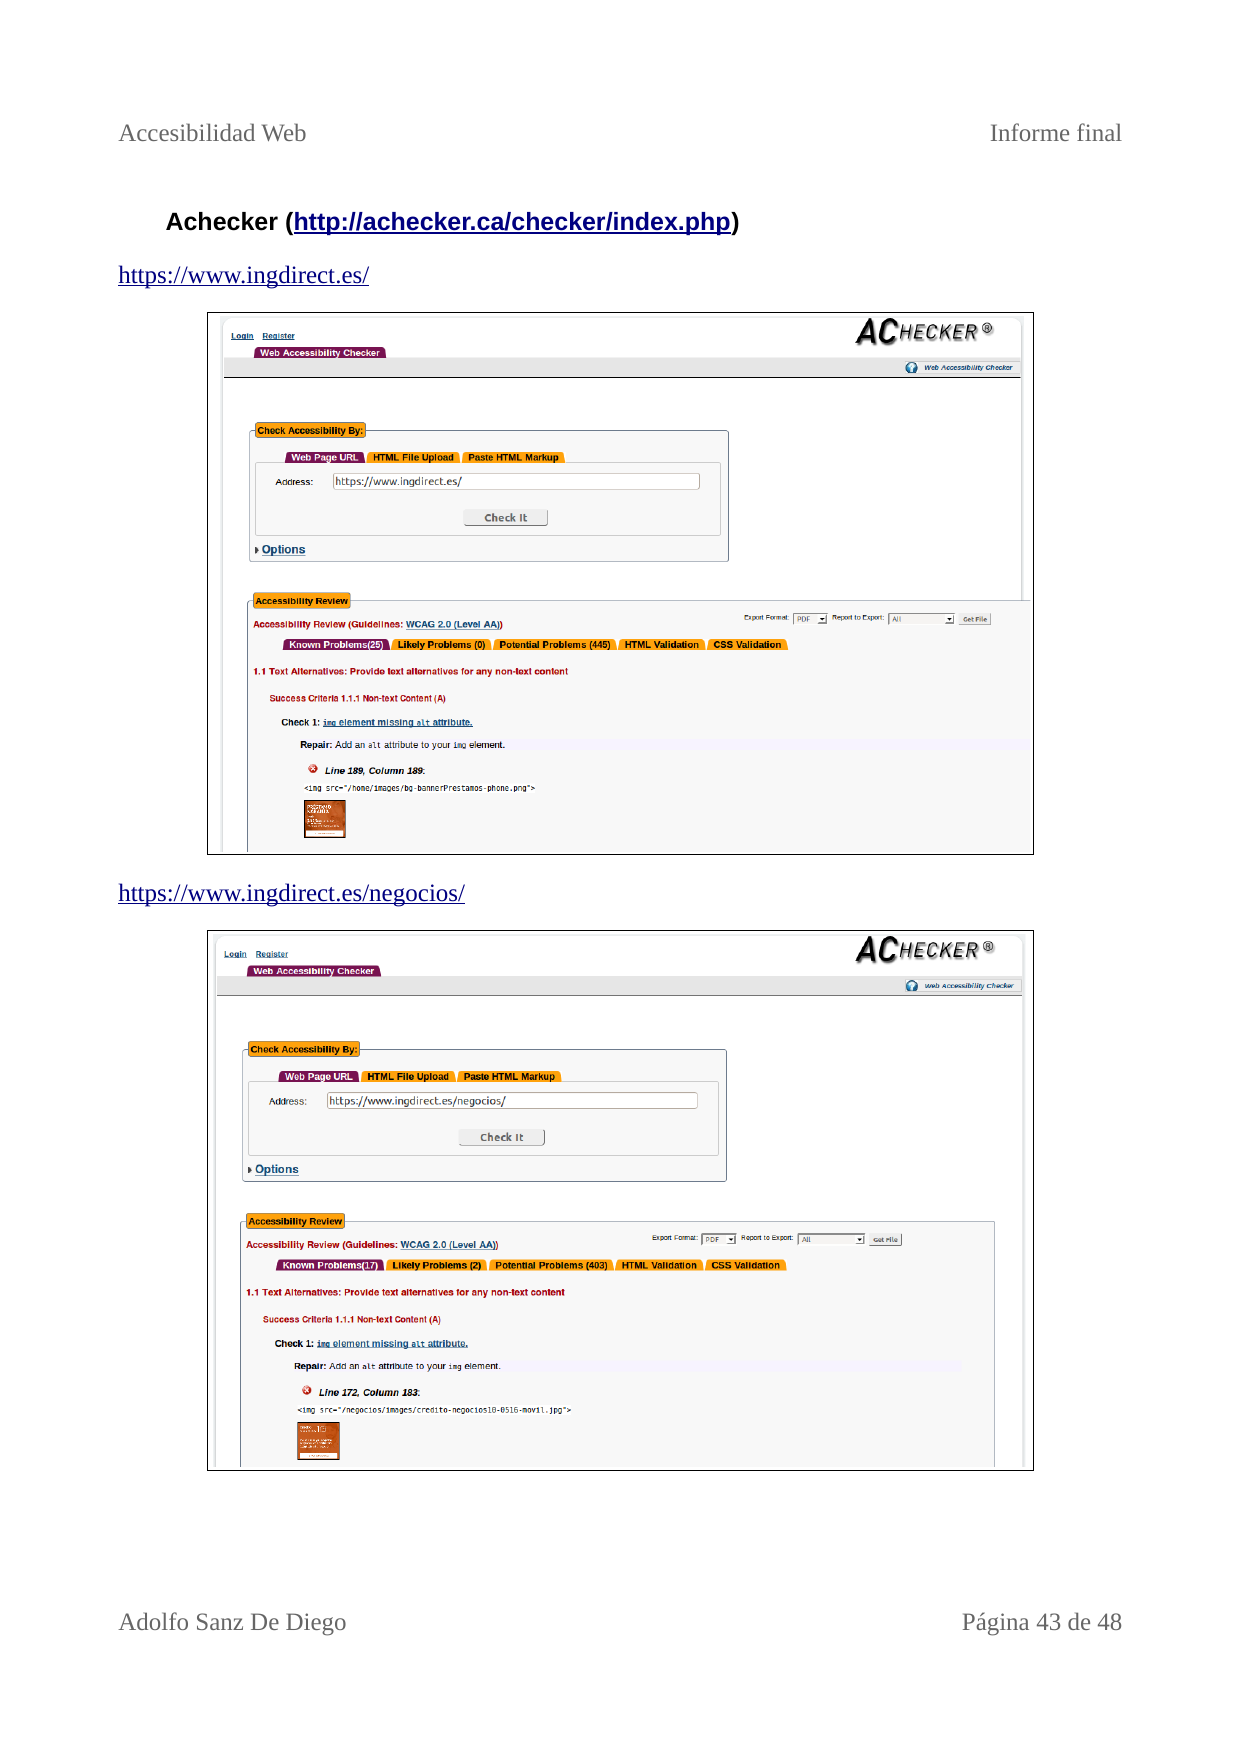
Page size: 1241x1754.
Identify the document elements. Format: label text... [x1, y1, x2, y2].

text https://www.ingdirect.es/negocios/ [118, 878, 1122, 907]
subtitle Achecker (http://achecker.ca/checker/index.php) [165, 207, 1122, 236]
picture [209, 933, 1031, 1467]
text https://www.ingdirect.es/ [118, 260, 1122, 288]
picture [209, 315, 1031, 852]
